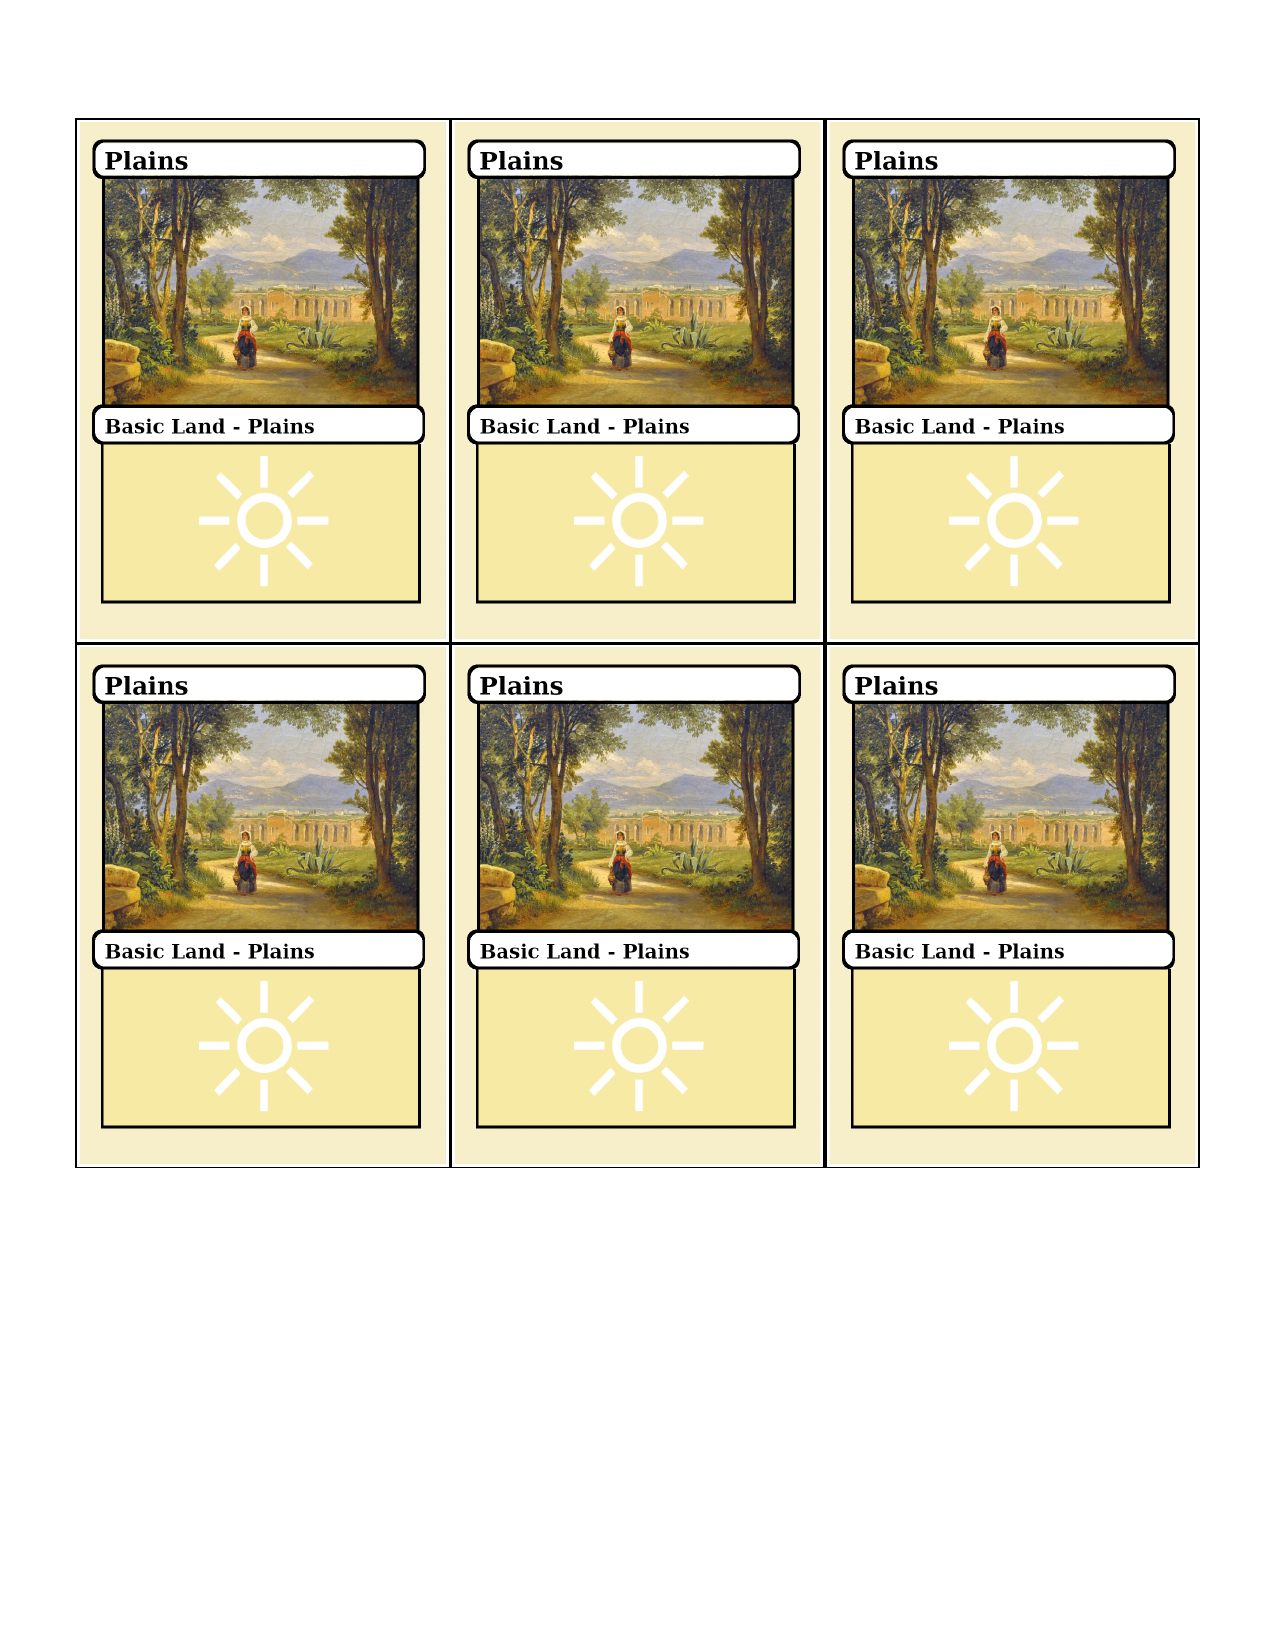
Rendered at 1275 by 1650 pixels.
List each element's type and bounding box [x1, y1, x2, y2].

picture [829, 647, 1196, 1164]
picture [454, 647, 821, 1164]
picture [829, 122, 1196, 639]
picture [79, 647, 446, 1164]
picture [79, 122, 446, 639]
picture [454, 122, 821, 639]
